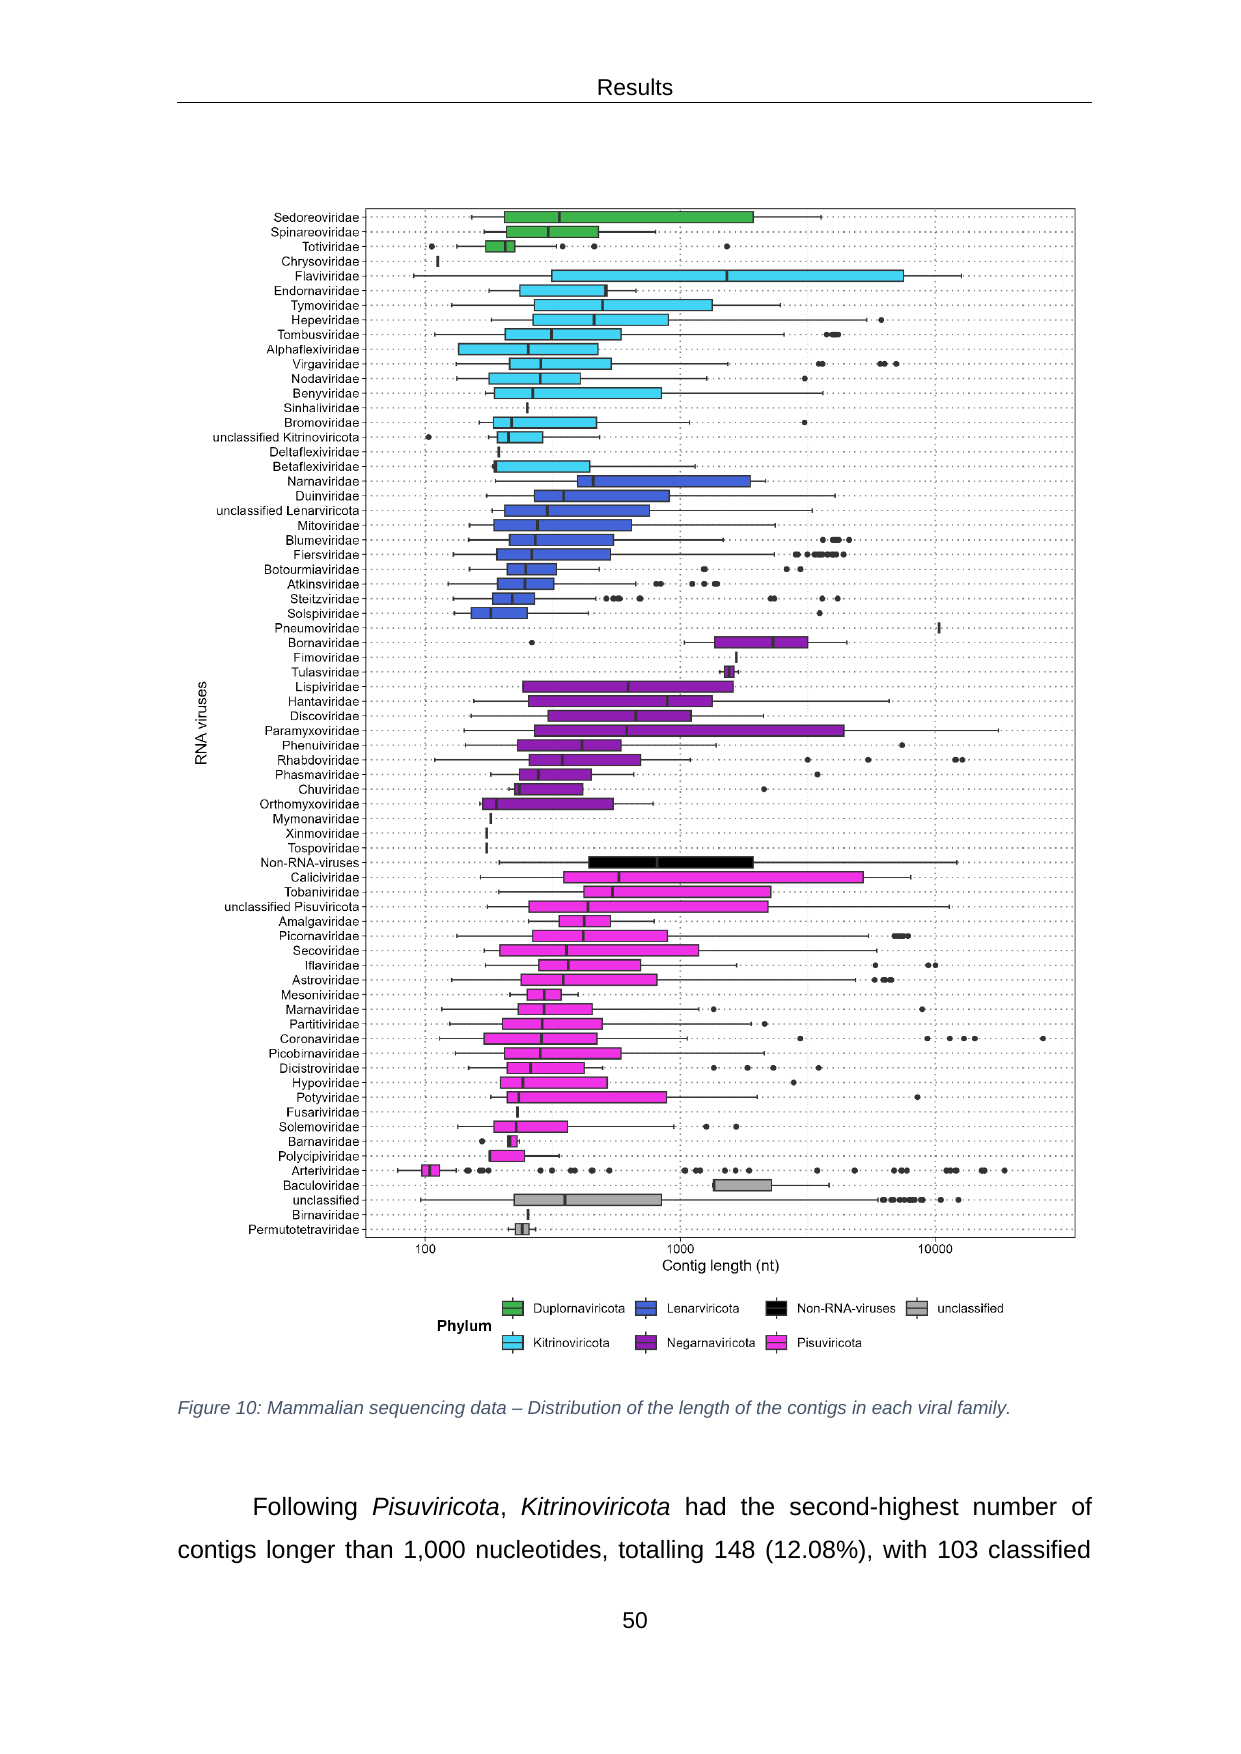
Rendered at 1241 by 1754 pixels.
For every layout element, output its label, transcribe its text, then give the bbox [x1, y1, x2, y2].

text Following Pisuviricota, Kitrinoviricota had the second-highest number of contigs longer than 1,000 nucleotides, totalling 148 (12.08%), with 103 classified [177, 1492, 1092, 1564]
text Figure 10: Mammalian sequencing data – Distribution of the length of the contigs in each viral family. [177, 1397, 1092, 1418]
